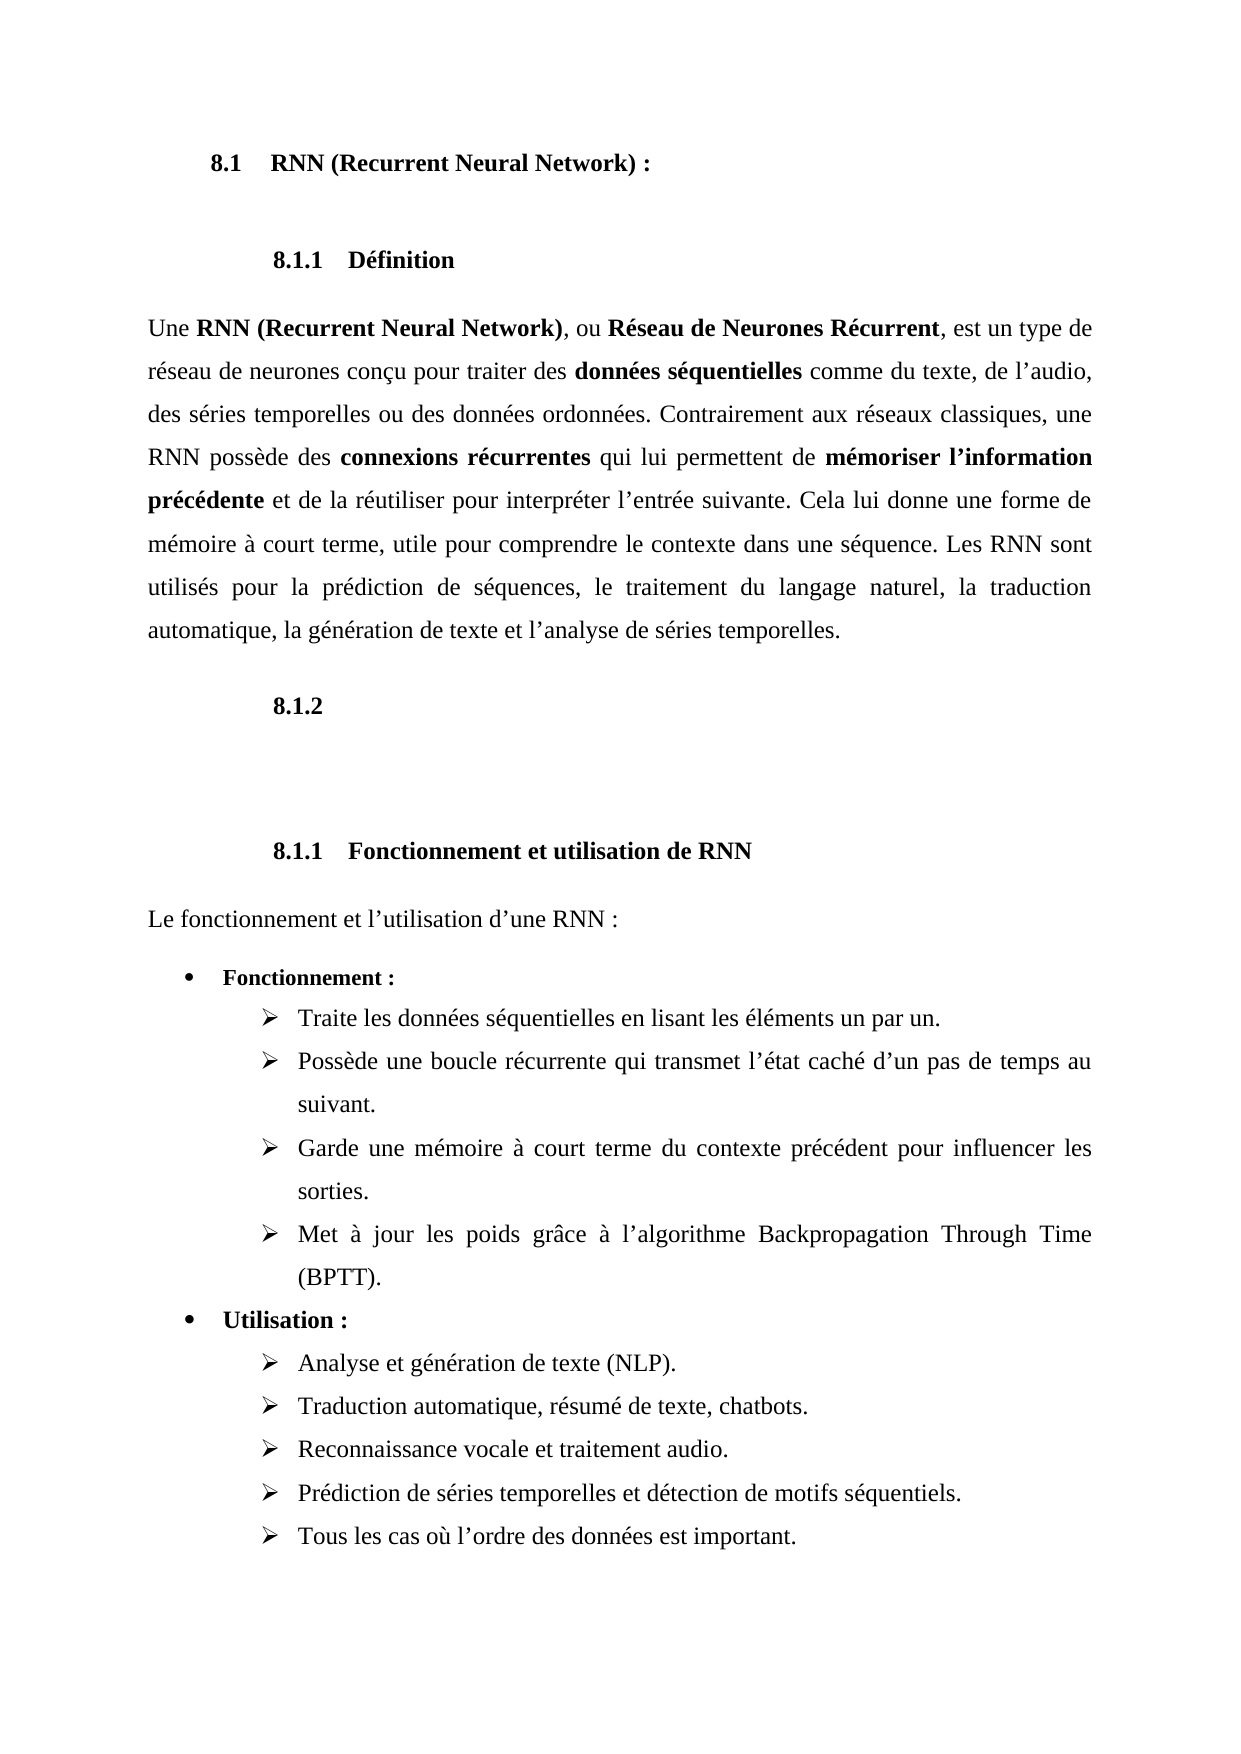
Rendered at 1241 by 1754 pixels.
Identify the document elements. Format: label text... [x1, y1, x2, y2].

subtitle Fonctionnement et utilisation de RNN [273, 836, 1093, 865]
list Tous les cas où l’ordre des données est important. [260, 1521, 1093, 1549]
list Garde une mémoire à court terme du contexte précédent pour influencer les sorties. [260, 1133, 1093, 1204]
list Fonctionnement : [185, 964, 1093, 990]
list Traduction automatique, résumé de texte, chatbots. [260, 1391, 1093, 1420]
text Une RNN (Recurrent Neural Network), ou Réseau de Neurones Récurrent, est un type de réseau de neurones conçu pour traiter des données séquentielles comme du texte, de l’audio, des séries temporelles ou des données ordonnées. Contrairement aux réseaux classiques, une RNN possède des connexions récurrentes qui lui permettent de mémoriser l’information précédente et de la réutiliser pour interpréter l’entrée suivante. Cela lui donne une forme de mémoire à court terme, utile pour comprendre le contexte dans une séquence. Les RNN sont utilisés pour la prédiction de séquences, le traitement du langage naturel, la traduction automatique, la génération de texte et l’analyse de séries temporelles. [148, 313, 1093, 644]
list Possède une boucle récurrente qui transmet l’état caché d’un pas de temps au suivant. [260, 1046, 1093, 1118]
subtitle RNN (Recurrent Neural Network) : [210, 148, 1093, 176]
subtitle Définition [273, 245, 1093, 274]
list Analyse et génération de texte (NLP). [260, 1348, 1093, 1377]
list Reconnaissance vocale et traitement audio. [260, 1434, 1093, 1463]
text Le fonctionnement et l’utilisation d’une RNN : [148, 904, 1093, 933]
list Prédiction de séries temporelles et détection de motifs séquentiels. [260, 1478, 1093, 1506]
list Traite les données séquentielles en lisant les éléments un par un. [260, 1003, 1093, 1032]
list Utilisation : [185, 1305, 1093, 1334]
list Met à jour les poids grâce à l’algorithme Backpropagation Through Time (BPTT). [260, 1219, 1093, 1291]
